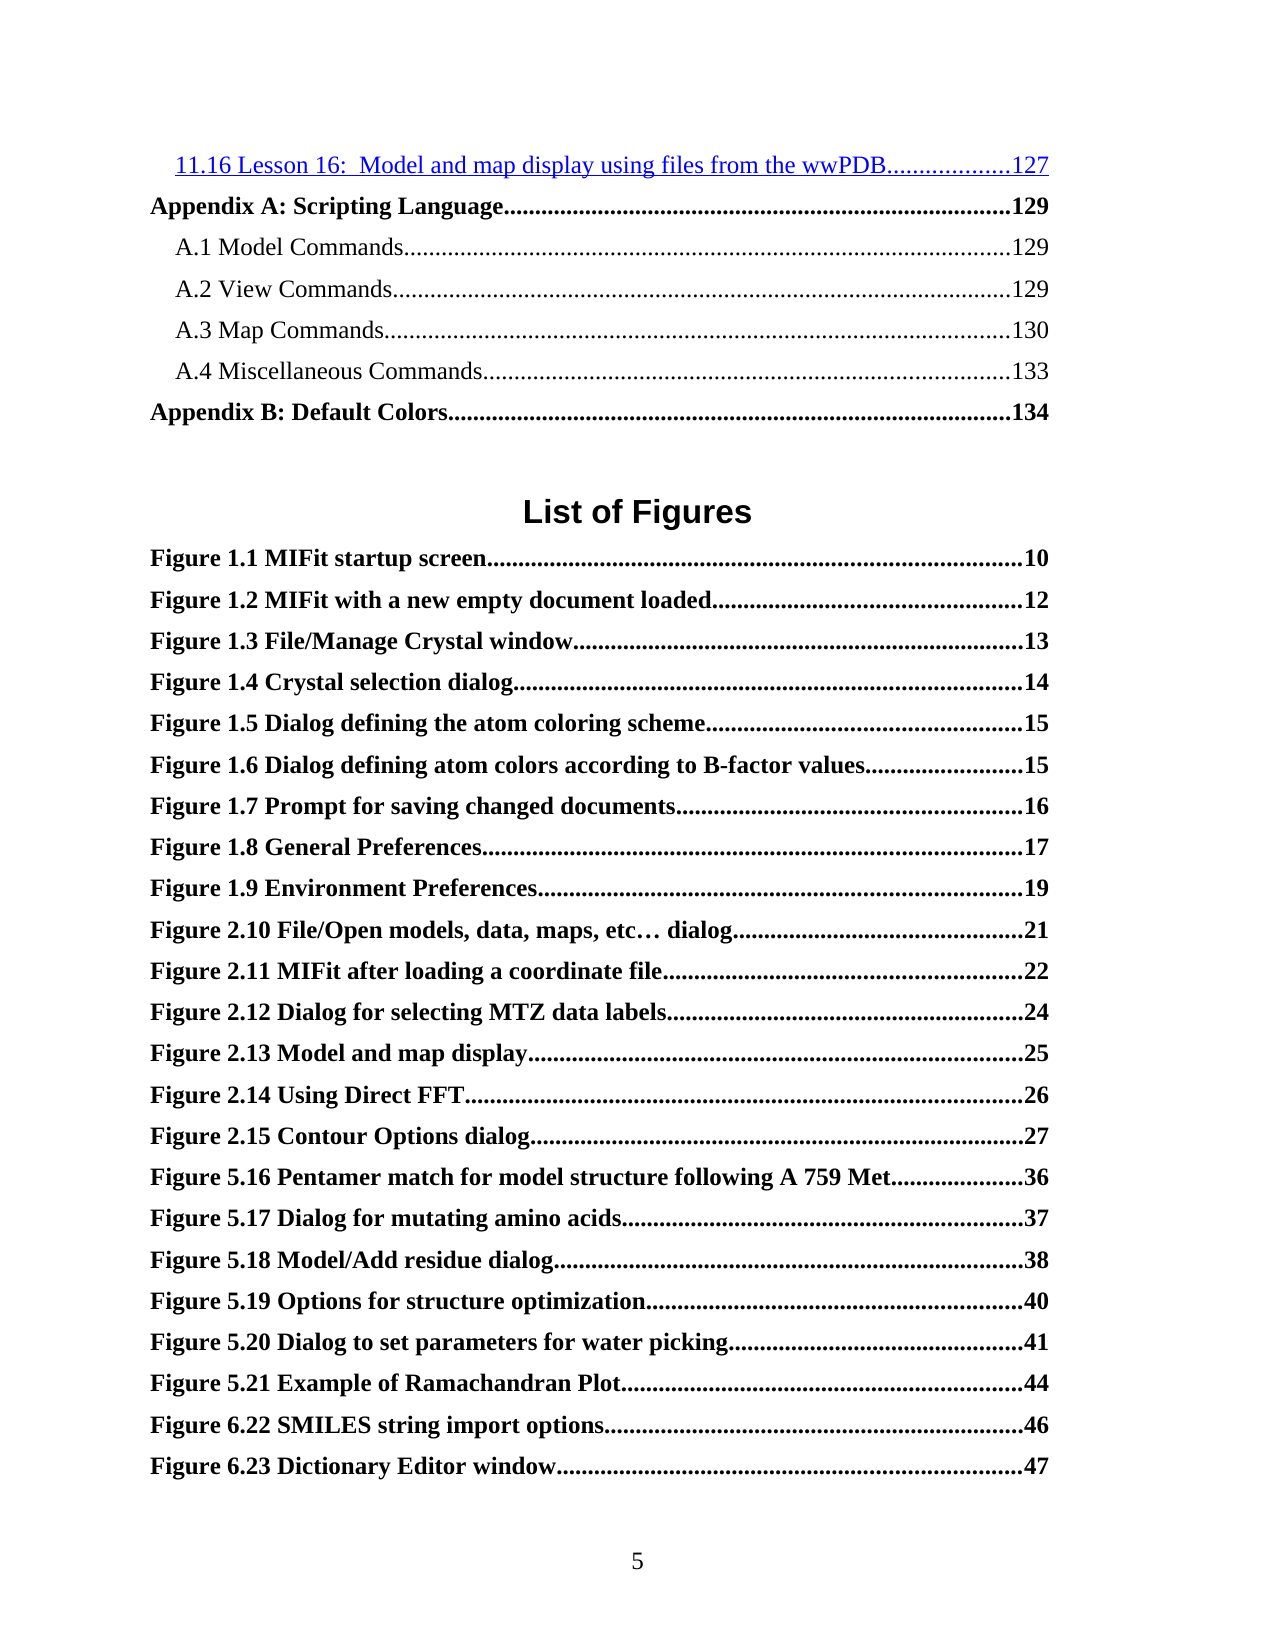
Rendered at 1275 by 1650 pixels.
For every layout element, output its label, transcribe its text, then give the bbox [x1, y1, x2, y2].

text Figure 1.9 Environment Preferences 19 [150, 873, 1125, 902]
text Figure 1.4 Crystal selection dialog 14 [150, 667, 1125, 696]
text Figure 2.15 Contour Options dialog 27 [150, 1121, 1125, 1150]
text Figure 2.14 Using Direct FFT 26 [150, 1080, 1125, 1108]
text A.1 Model Commands 129 [175, 232, 1125, 261]
text Figure 2.12 Dialog for selecting MTZ data labels 24 [150, 997, 1125, 1026]
text Figure 5.19 Options for structure optimization 40 [150, 1286, 1125, 1315]
text Figure 1.3 File/Manage Crystal window 13 [150, 626, 1125, 655]
text Appendix A: Scripting Language 129 [150, 191, 1125, 220]
text A.4 Miscellaneous Commands 133 [175, 356, 1125, 385]
text Figure 6.23 Dictionary Editor window 47 [150, 1451, 1125, 1480]
text Figure 1.7 Prompt for saving changed documents 16 [150, 791, 1125, 820]
text Figure 5.17 Dialog for mutating amino acids 37 [150, 1203, 1125, 1232]
text Figure 1.8 General Preferences 17 [150, 832, 1125, 861]
text Figure 6.22 SMILES string import options 46 [150, 1410, 1125, 1438]
text Figure 1.5 Dialog defining the atom coloring scheme 15 [150, 708, 1125, 737]
text Appendix B: Default Colors 134 [150, 397, 1125, 426]
subtitle List of Figures [150, 492, 1125, 531]
text Figure 2.13 Model and map display 25 [150, 1038, 1125, 1067]
text A.3 Map Commands 130 [175, 315, 1125, 344]
text Figure 5.16 Pentamer match for model structure following A 759 Met 36 [150, 1162, 1125, 1191]
text A.2 View Commands 129 [175, 274, 1125, 302]
text Figure 1.6 Dialog defining atom colors according to B-factor values 15 [150, 750, 1125, 778]
text 11.16 Lesson 16: Model and map display using files from the wwPDB 127 [175, 150, 1125, 179]
text Figure 2.10 File/Open models, data, maps, etc… dialog 21 [150, 915, 1125, 943]
text Figure 5.20 Dialog to set parameters for water picking 41 [150, 1327, 1125, 1356]
text Figure 5.18 Model/Add residue dialog 38 [150, 1245, 1125, 1273]
text Figure 1.1 MIFit startup screen 10 [150, 543, 1125, 572]
text Figure 1.2 MIFit with a new empty document loaded 12 [150, 585, 1125, 613]
text Figure 2.11 MIFit after loading a coordinate file 22 [150, 956, 1125, 985]
text Figure 5.21 Example of Ramachandran Plot 44 [150, 1368, 1125, 1397]
